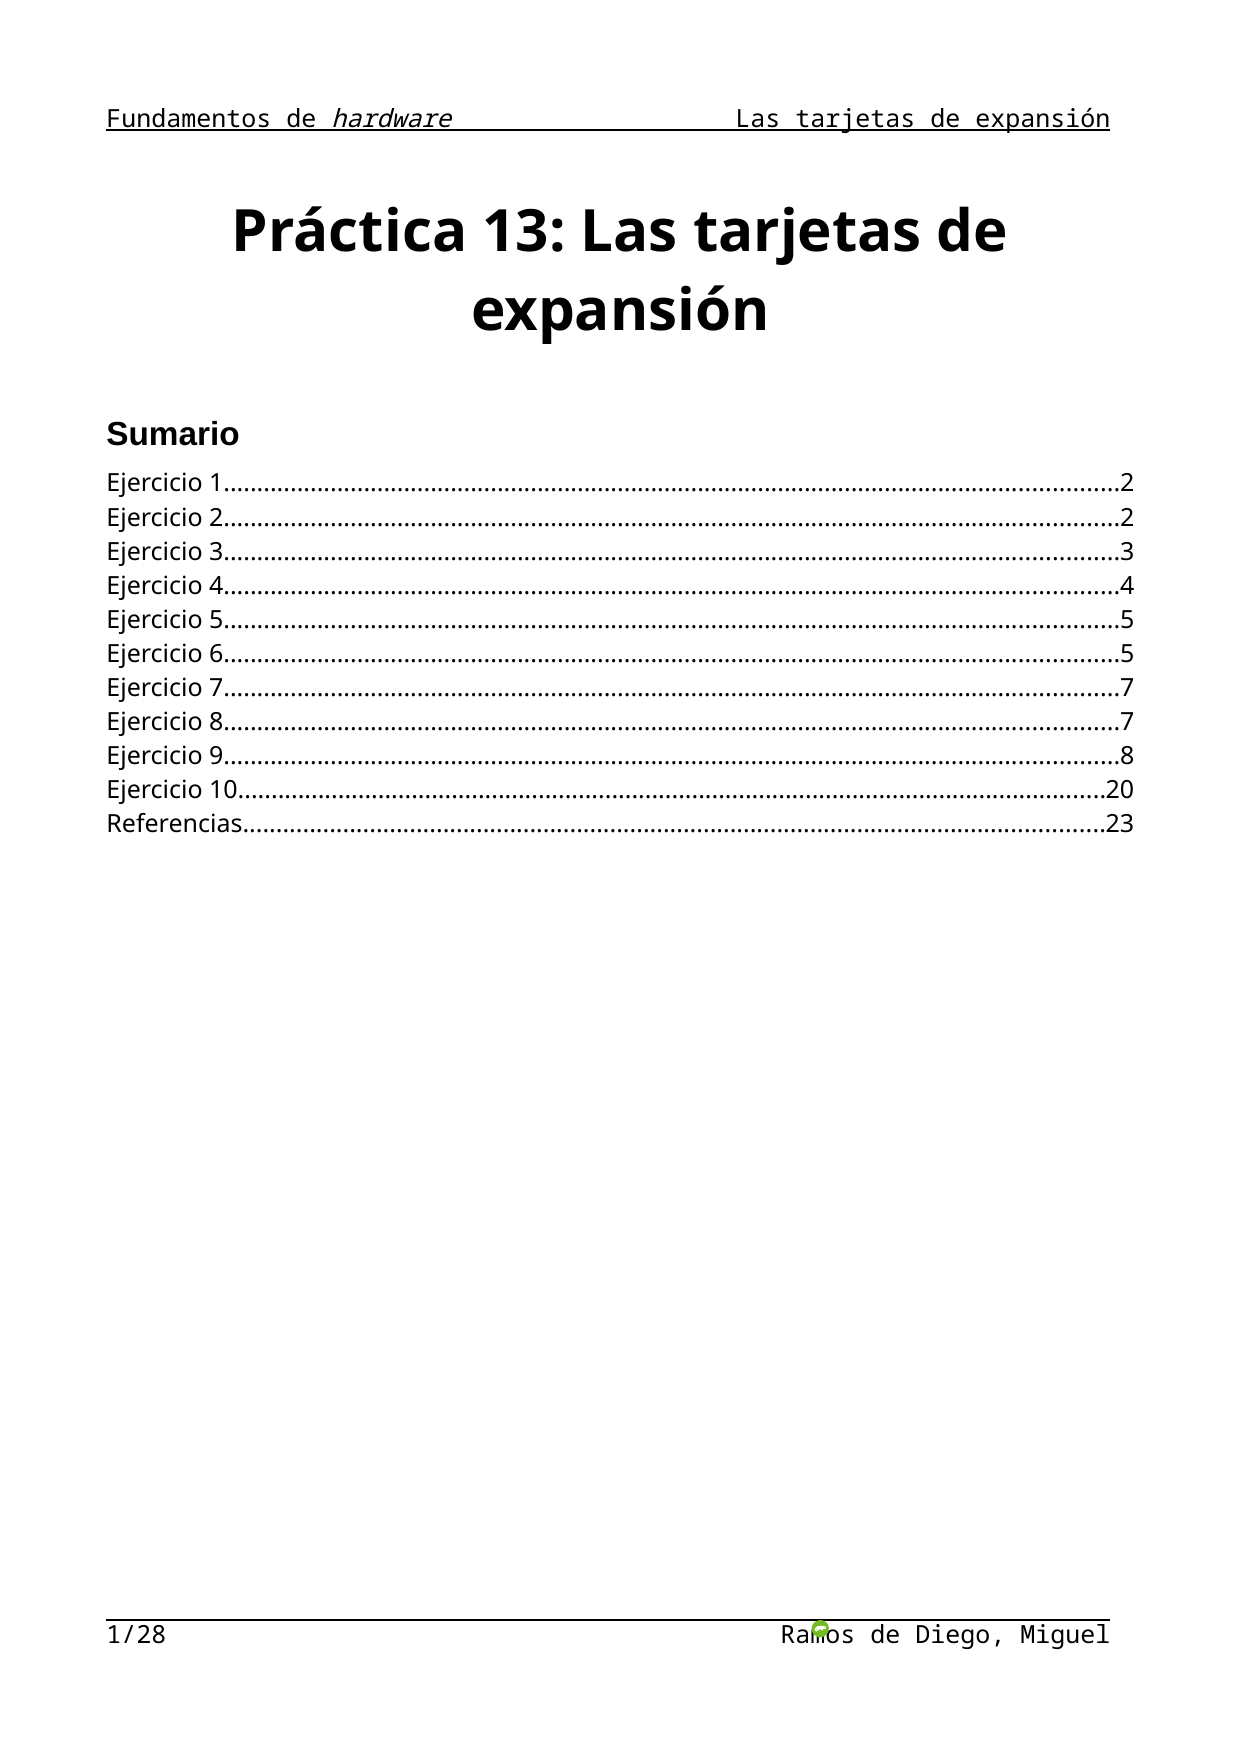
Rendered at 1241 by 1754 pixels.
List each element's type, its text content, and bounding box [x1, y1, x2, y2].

text Ejercicio 4 4 [106, 567, 1134, 601]
subtitle Sumario [106, 414, 1134, 453]
text Ejercicio 3 3 [106, 533, 1134, 567]
text Ejercicio 9 8 [106, 738, 1134, 772]
text Referencias 23 [106, 806, 1134, 840]
text Ejercicio 7 7 [106, 669, 1134, 703]
text Ejercicio 6 5 [106, 635, 1134, 669]
text Ejercicio 5 5 [106, 601, 1134, 635]
text Ejercicio 2 2 [106, 499, 1134, 533]
text Ejercicio 1 2 [106, 465, 1134, 499]
title Práctica 13: Las tarjetas de expansión [106, 189, 1134, 348]
text Ejercicio 8 7 [106, 703, 1134, 738]
text Ejercicio 10 20 [106, 772, 1134, 806]
